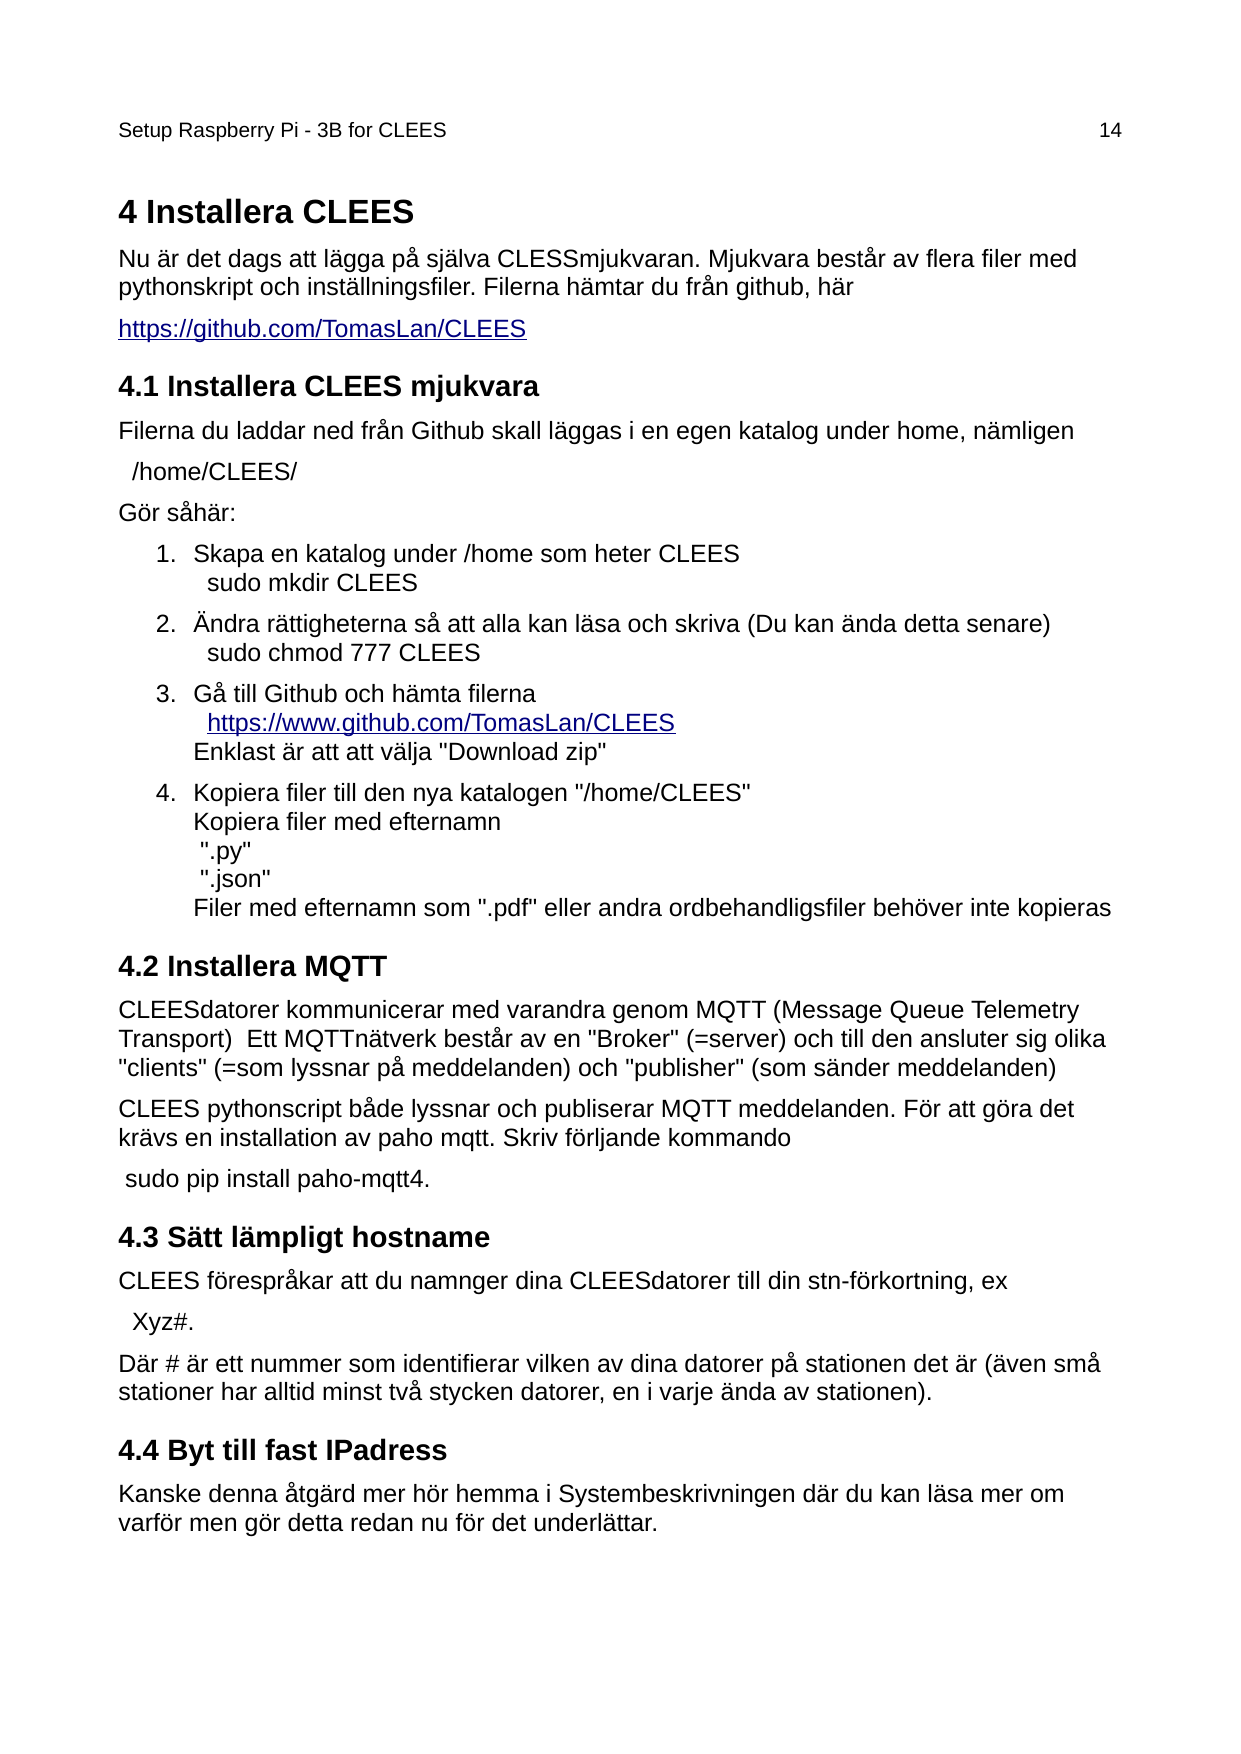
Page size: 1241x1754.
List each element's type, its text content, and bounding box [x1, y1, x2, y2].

text Där # är ett nummer som identifierar vilken av dina datorer på stationen det är (även små stationer har alltid minst två stycken datorer, en i varje ända av stationen). [118, 1348, 1122, 1406]
subtitle 4 Installera CLEES [118, 192, 1122, 231]
subtitle 4.2 Installera MQTT [118, 949, 1122, 983]
text CLEES förespråkar att du namnger dina CLEESdatorer till din stn-förkortning, ex [118, 1266, 1122, 1295]
text Gör såhär: [118, 498, 1122, 527]
text CLEES pythonscript både lyssnar och publiserar MQTT meddelanden. För att göra det krävs en installation av paho mqtt. Skriv förljande kommando [118, 1094, 1122, 1151]
text Nu är det dags att lägga på själva CLESSmjukvaran. Mjukvara består av flera filer med pythonskript och inställningsfiler. Filerna hämtar du från github, här [118, 243, 1122, 301]
text https://github.com/TomasLan/CLEES [118, 313, 1122, 342]
list Kopiera filer till den nya katalogen "/home/CLEES" Kopiera filer med efternamn ".py" ".json" Filer med efternamn som ".pdf" eller andra ordbehandligsfiler behöver inte kopieras [156, 778, 1122, 922]
list Gå till Github och hämta filerna https://www.github.com/TomasLan/CLEES Enklast är att att välja "Download zip" [156, 679, 1122, 766]
subtitle 4.3 Sätt lämpligt hostname [118, 1220, 1122, 1253]
text sudo pip install paho-mqtt4. [118, 1164, 1122, 1193]
text Kanske denna åtgärd mer hör hemma i Systembeskrivningen där du kan läsa mer om varför men gör detta redan nu för det underlättar. [118, 1479, 1122, 1537]
text CLEESdatorer kommunicerar med varandra genom MQTT (Message Queue Telemetry Transport) Ett MQTTnätverk består av en "Broker" (=server) och till den ansluter sig olika "clients" (=som lyssnar på meddelanden) och "publisher" (som sänder meddelanden) [118, 995, 1122, 1081]
text Xyz#. [118, 1307, 1122, 1336]
text /home/CLEES/ [118, 457, 1122, 486]
subtitle 4.4 Byt till fast IPadress [118, 1433, 1122, 1467]
text Filerna du laddar ned från Github skall läggas i en egen katalog under home, nämligen [118, 416, 1122, 444]
list Ändra rättigheterna så att alla kan läsa och skriva (Du kan ända detta senare) sudo chmod 777 CLEES [156, 609, 1122, 667]
subtitle 4.1 Installera CLEES mjukvara [118, 369, 1122, 403]
list Skapa en katalog under /home som heter CLEES sudo mkdir CLEES [156, 539, 1122, 597]
